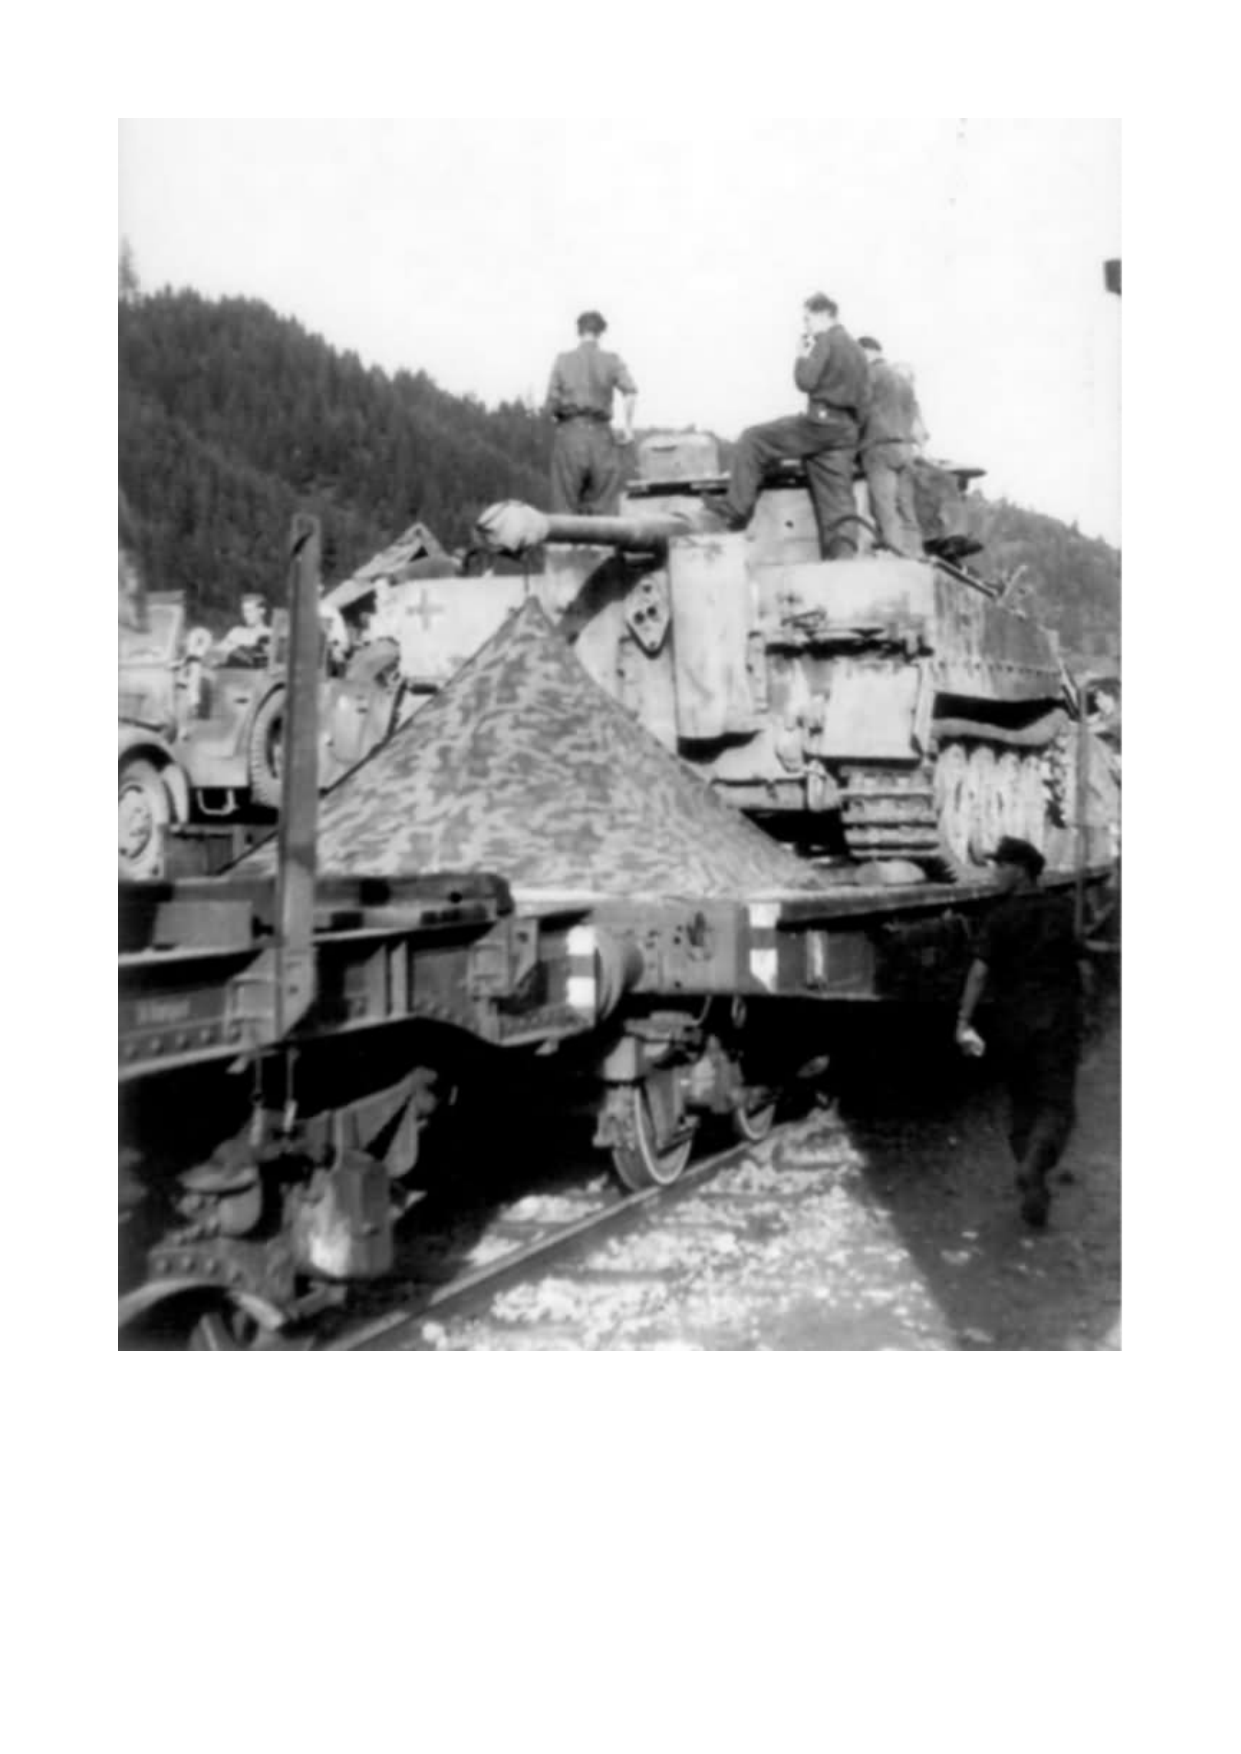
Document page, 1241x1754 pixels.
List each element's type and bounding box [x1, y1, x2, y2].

picture [118, 118, 1123, 1351]
